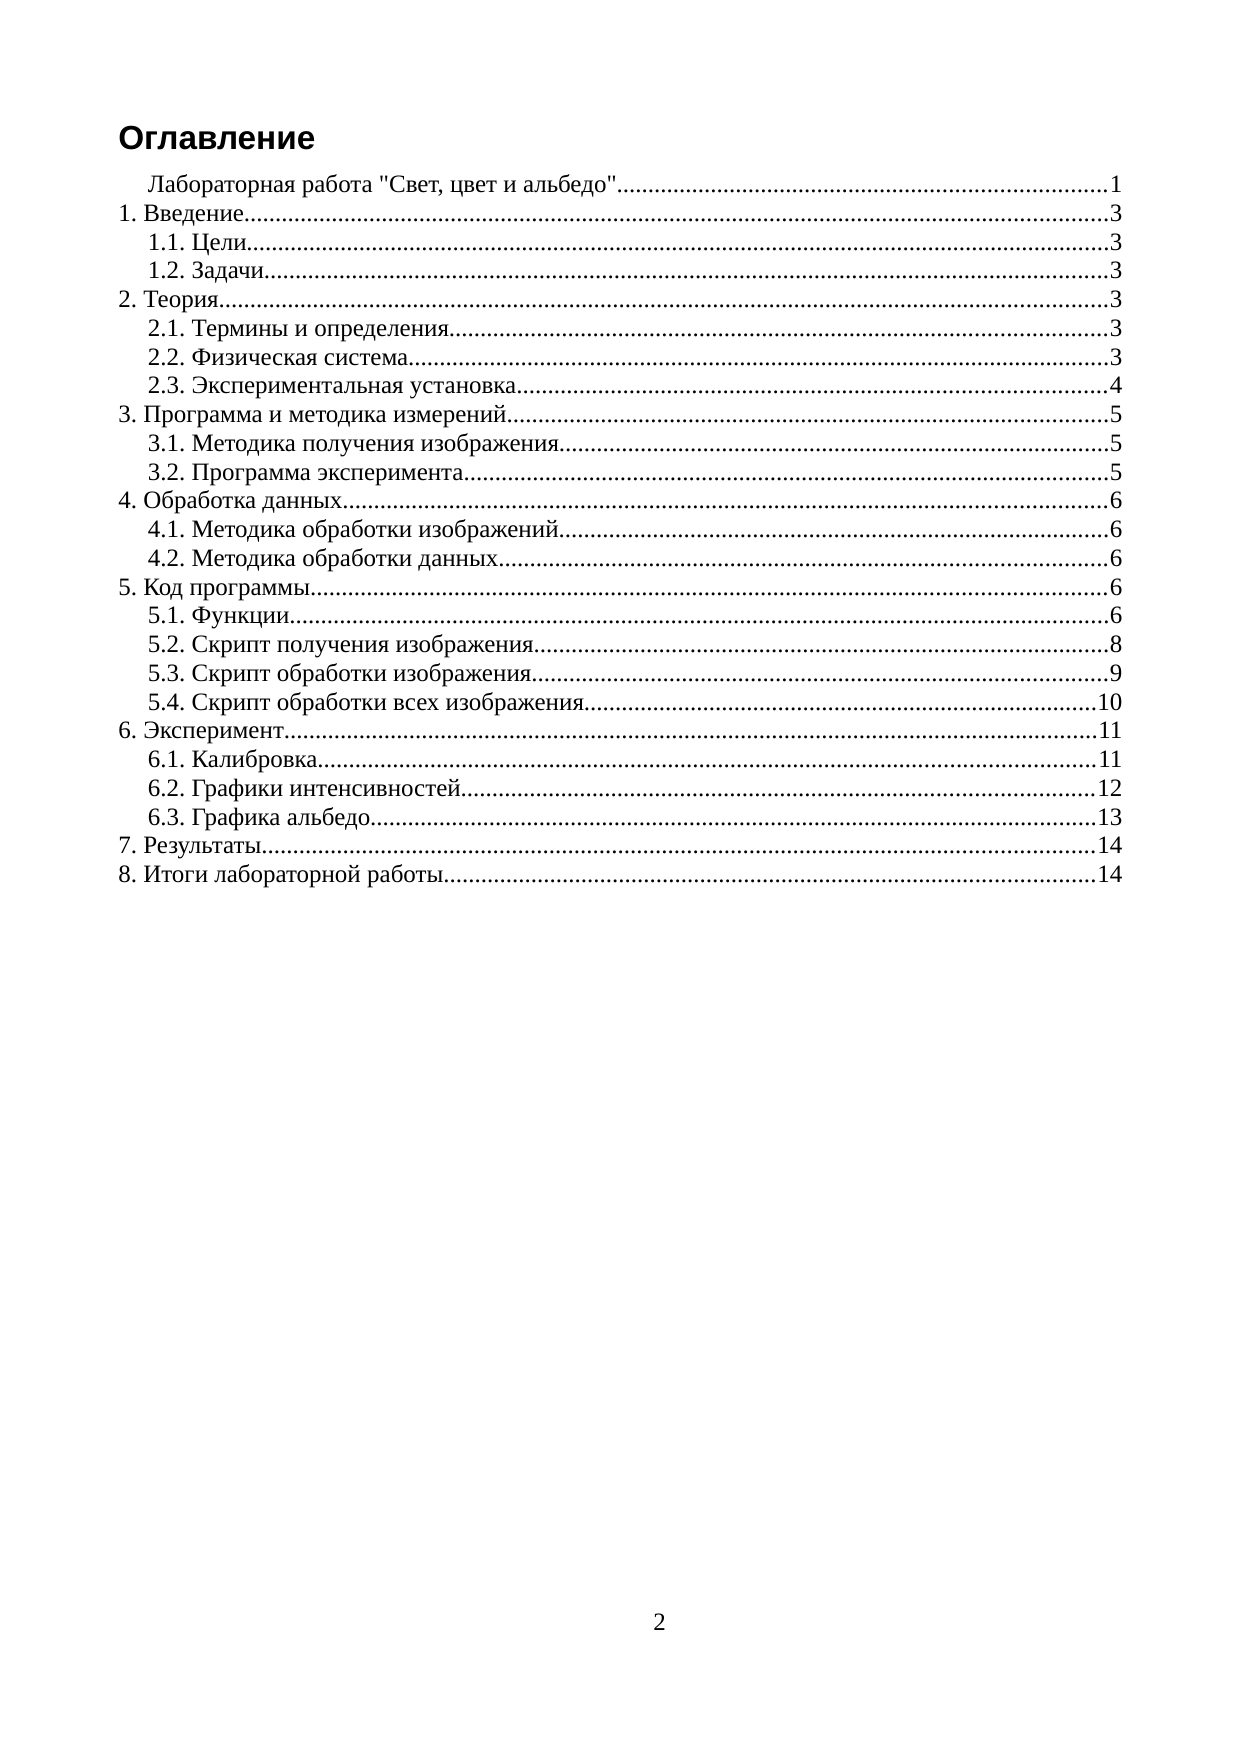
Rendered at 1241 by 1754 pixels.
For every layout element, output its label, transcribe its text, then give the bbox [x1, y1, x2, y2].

text 6. Эксперимент 11 [118, 715, 1122, 744]
text 7. Результаты 14 [118, 830, 1122, 859]
text 1.1. Цели 3 [148, 227, 1122, 255]
text 5.2. Скрипт получения изображения 8 [148, 629, 1122, 658]
text 4.1. Методика обработки изображений 6 [148, 514, 1122, 543]
text 3.2. Программа эксперимента 5 [148, 457, 1122, 485]
text 3. Программа и методика измерений 5 [118, 399, 1122, 428]
text 6.1. Калибровка 11 [148, 744, 1122, 773]
text 6.2. Графики интенсивностей 12 [148, 773, 1122, 802]
text 4.2. Методика обработки данных 6 [148, 543, 1122, 572]
text 5. Код программы 6 [118, 572, 1122, 600]
text 5.1. Функции 6 [148, 600, 1122, 629]
text Лабораторная работа "Свет, цвет и альбедо" 1 [148, 169, 1122, 198]
text 5.4. Скрипт обработки всех изображения 10 [148, 687, 1122, 715]
text 8. Итоги лабораторной работы 14 [118, 859, 1122, 888]
text 3.1. Методика получения изображения 5 [148, 428, 1122, 457]
subtitle Оглавление [118, 118, 1122, 157]
text 5.3. Скрипт обработки изображения 9 [148, 658, 1122, 687]
text 2.3. Экспериментальная установка 4 [148, 370, 1122, 399]
text 2.1. Термины и определения 3 [148, 313, 1122, 342]
text 2.2. Физическая система 3 [148, 342, 1122, 370]
text 6.3. Графика альбедо 13 [148, 802, 1122, 830]
text 1. Введение 3 [118, 198, 1122, 227]
text 1.2. Задачи 3 [148, 255, 1122, 284]
text 2. Теория 3 [118, 284, 1122, 313]
text 4. Обработка данных 6 [118, 485, 1122, 514]
